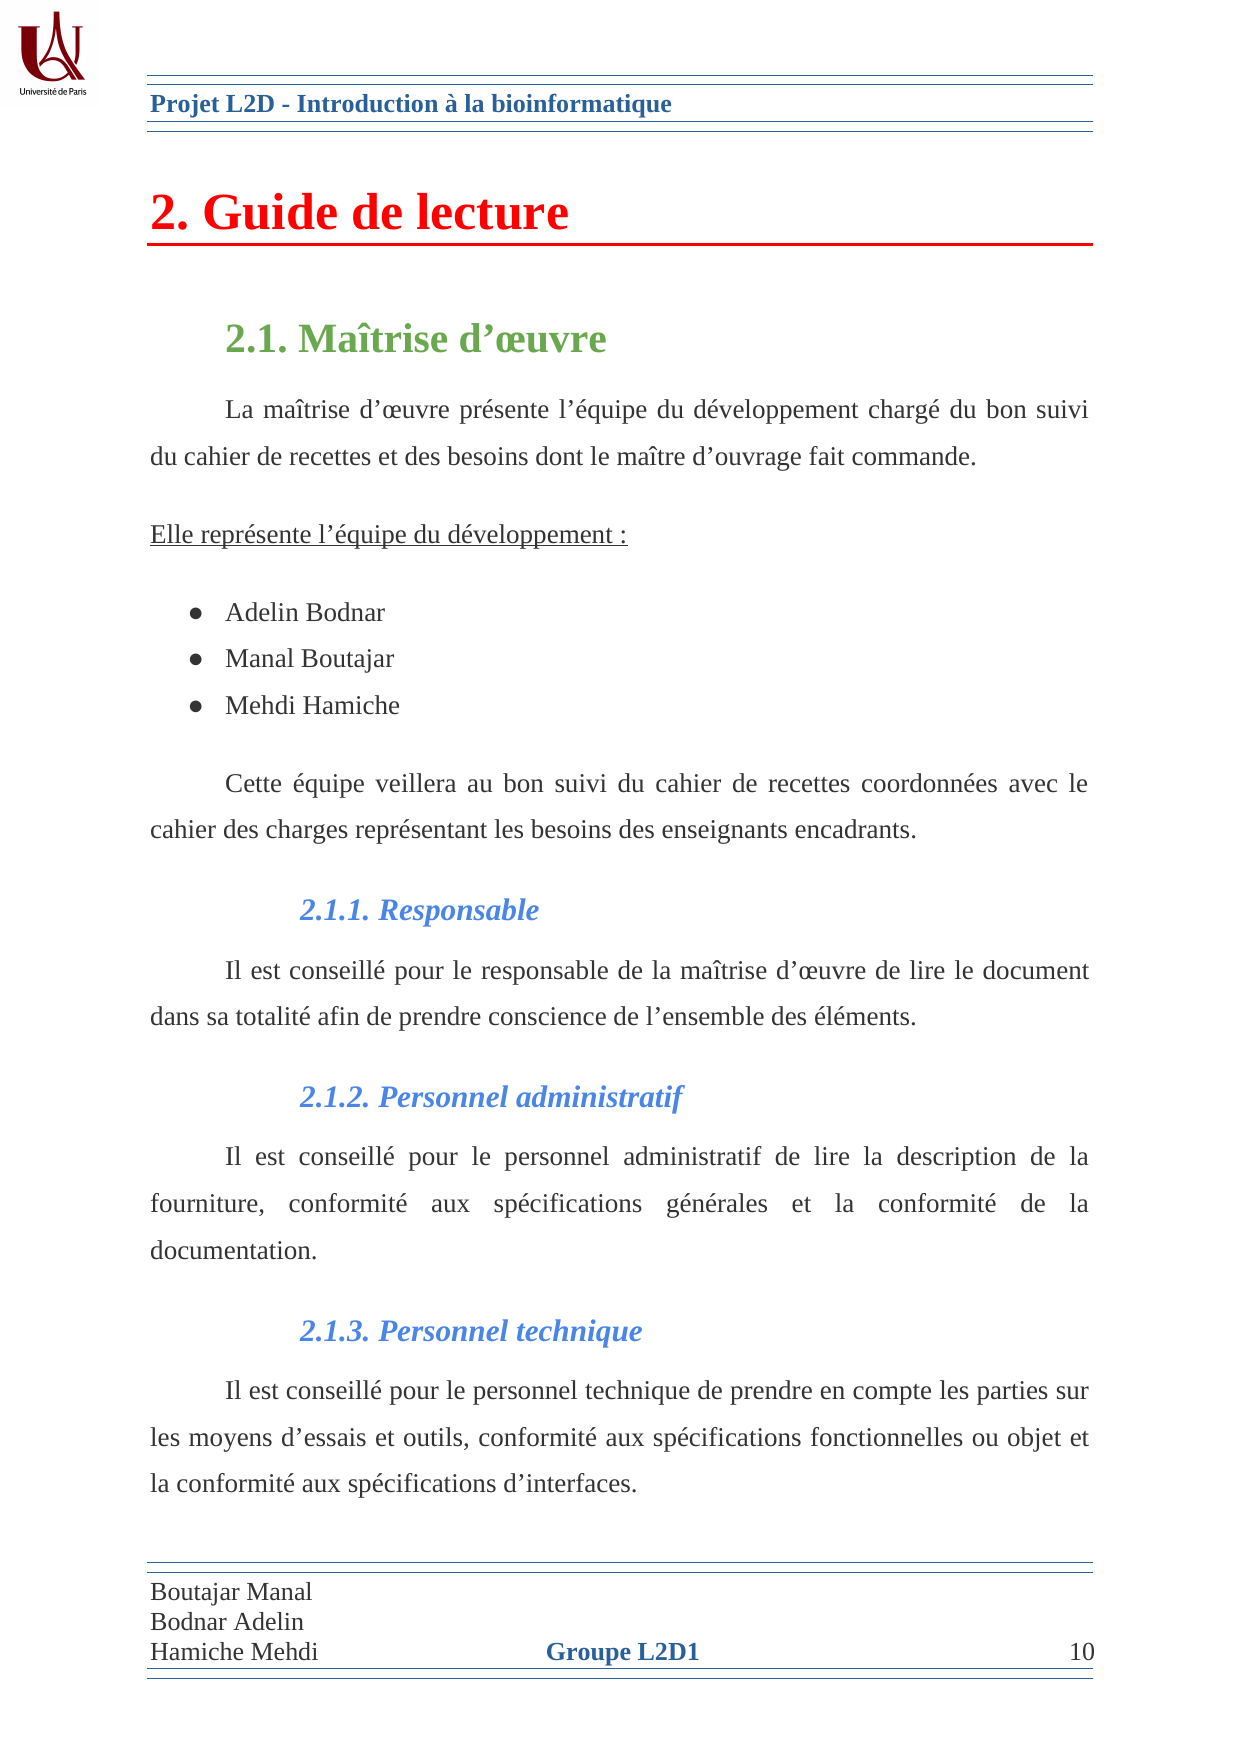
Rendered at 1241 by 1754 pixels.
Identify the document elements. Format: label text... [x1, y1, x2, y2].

subtitle 2.1. Maîtrise d’œuvre [150, 313, 1090, 361]
list Manal Boutajar [187, 642, 1090, 673]
subtitle 2.1.2. Personnel administratif [225, 1078, 1090, 1114]
text Elle représente l’équipe du développement : [150, 518, 1090, 549]
picture [0, 0, 101, 107]
subtitle 2. Guide de lecture [147, 178, 1093, 243]
list Adelin Bodnar [187, 596, 1090, 627]
subtitle 2.1.1. Responsable [225, 892, 1090, 927]
text Cette équipe veillera au bon suivi du cahier de recettes coordonnées avec le cahier des charges représentant les besoins des enseignants encadrants. [150, 767, 1090, 845]
text Il est conseillé pour le personnel technique de prendre en compte les parties sur les moyens d’essais et outils, conformité aux spécifications fonctionnelles ou objet et la conformité aux spécifications d’interfaces. [150, 1374, 1090, 1498]
text Il est conseillé pour le personnel administratif de lire la description de la fourniture, conformité aux spécifications générales et la conformité de la documentation. [150, 1141, 1090, 1265]
text La maîtrise d’œuvre présente l’équipe du développement chargé du bon suivi du cahier de recettes et des besoins dont le maître d’ouvrage fait commande. [150, 393, 1090, 471]
subtitle 2.1.3. Personnel technique [225, 1312, 1090, 1348]
list Mehdi Hamiche [187, 689, 1090, 720]
text Il est conseillé pour le responsable de la maîtrise d’œuvre de lire le document dans sa totalité afin de prendre conscience de l’ensemble des éléments. [150, 954, 1090, 1032]
